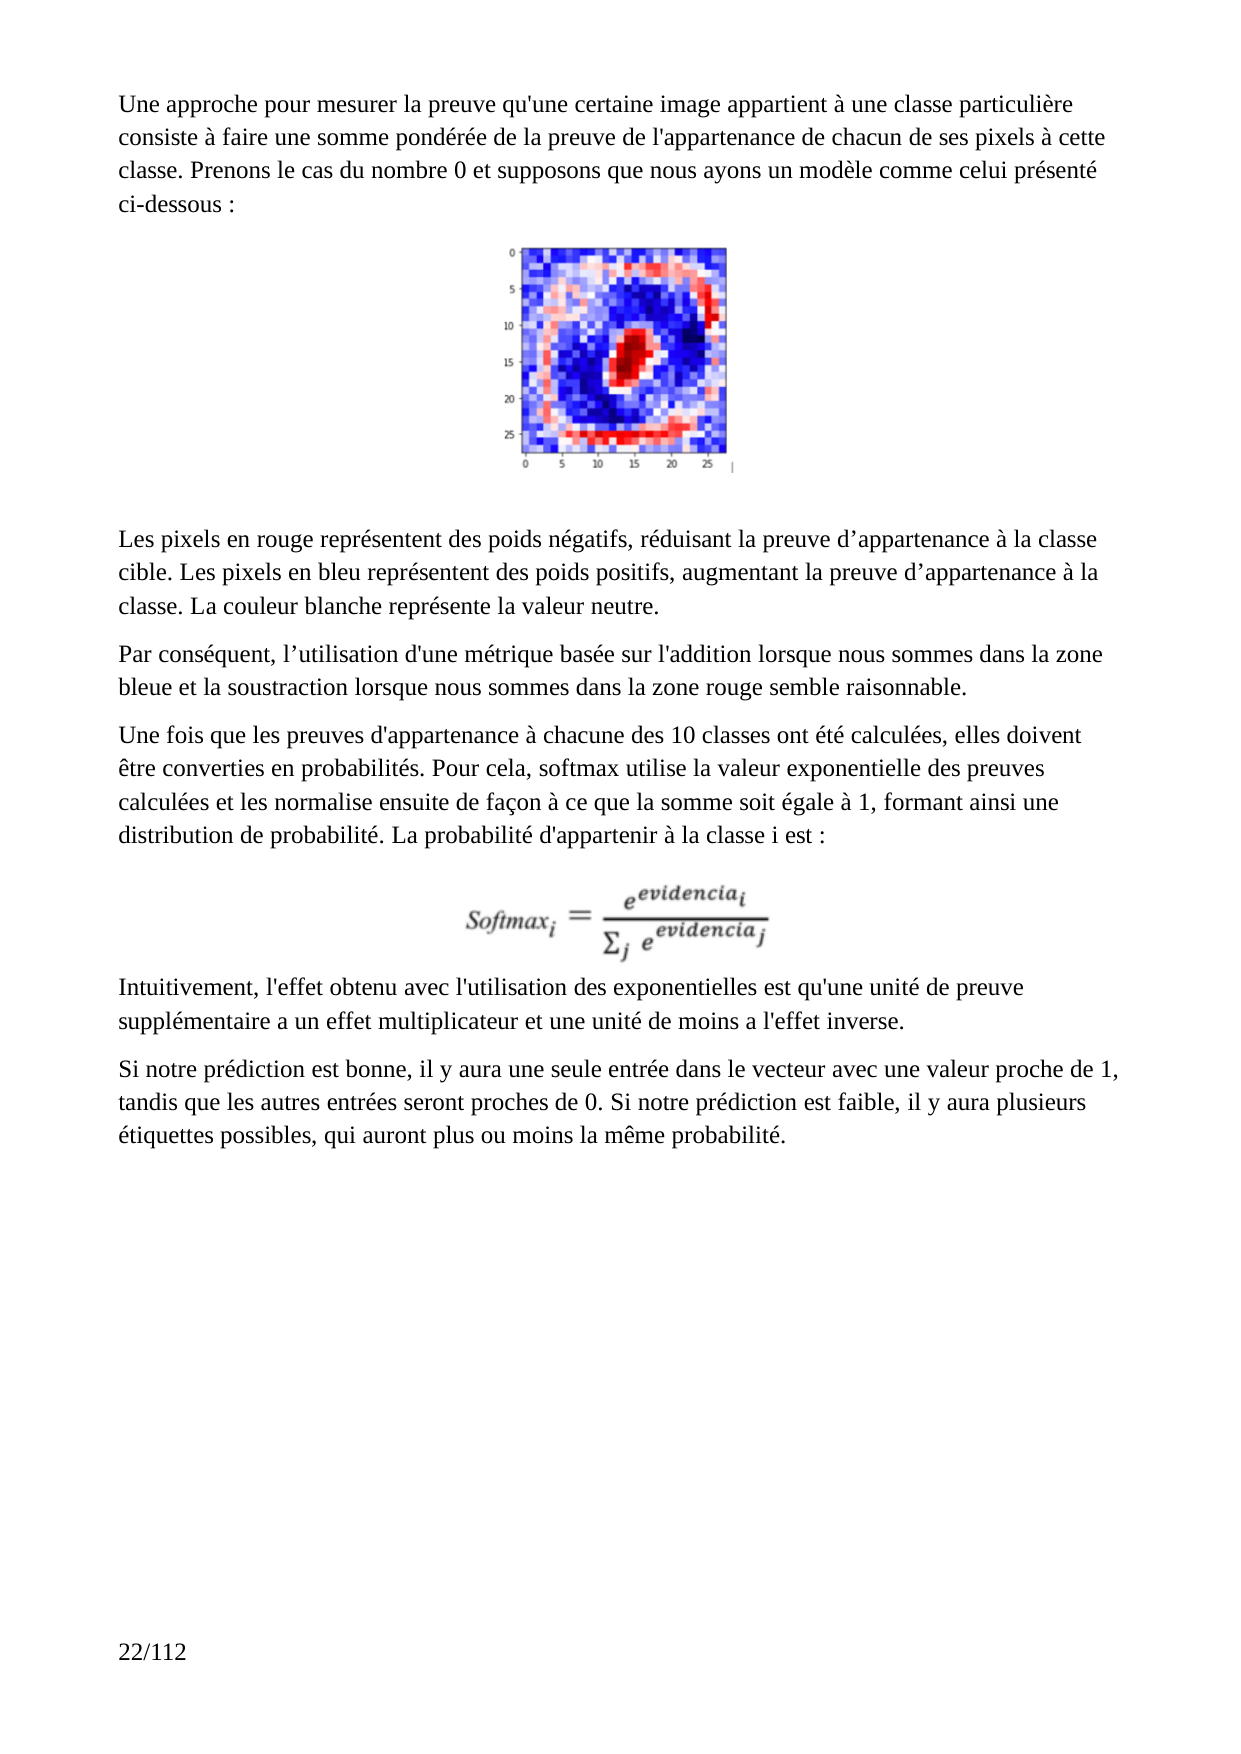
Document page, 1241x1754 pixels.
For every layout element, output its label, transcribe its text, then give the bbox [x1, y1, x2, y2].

picture [118, 867, 1123, 968]
text Les pixels en rouge représentent des poids négatifs, réduisant la preuve d’appartenance à la classe cible. Les pixels en bleu représentent des poids positifs, augmentant la preuve d’appartenance à la classe. La couleur blanche représente la valeur neutre. [118, 524, 1122, 620]
text Si notre prédiction est bonne, il y aura une seule entrée dans le vecteur avec une valeur proche de 1, tandis que les autres entrées seront proches de 0. Si notre prédiction est faible, il y aura plusieurs étiquettes possibles, qui auront plus ou moins la même probabilité. [118, 1053, 1122, 1149]
text Une approche pour mesurer la preuve qu'une certaine image appartient à une classe particulière consiste à faire une somme pondérée de la preuve de l'appartenance de chacun de ses pixels à cette classe. Prenons le cas du nombre 0 et supposons que nous ayons un modèle comme celui présenté ci-dessous : [118, 88, 1122, 218]
picture [504, 236, 736, 473]
text Par conséquent, l’utilisation d'une métrique basée sur l'addition lorsque nous sommes dans la zone bleue et la soustraction lorsque nous sommes dans la zone rouge semble raisonnable. [118, 638, 1122, 701]
text Intuitivement, l'effet obtenu avec l'utilisation des exponentielles est qu'une unité de preuve supplémentaire a un effet multiplicateur et une unité de moins a l'effet inverse. [118, 968, 1122, 1035]
text Une fois que les preuves d'appartenance à chacune des 10 classes ont été calculées, elles doivent être converties en probabilités. Pour cela, softmax utilise la valeur exponentielle des preuves calculées et les normalise ensuite de façon à ce que la somme soit égale à 1, formant ainsi une distribution de probabilité. La probabilité d'appartenir à la classe i est : [118, 720, 1122, 849]
